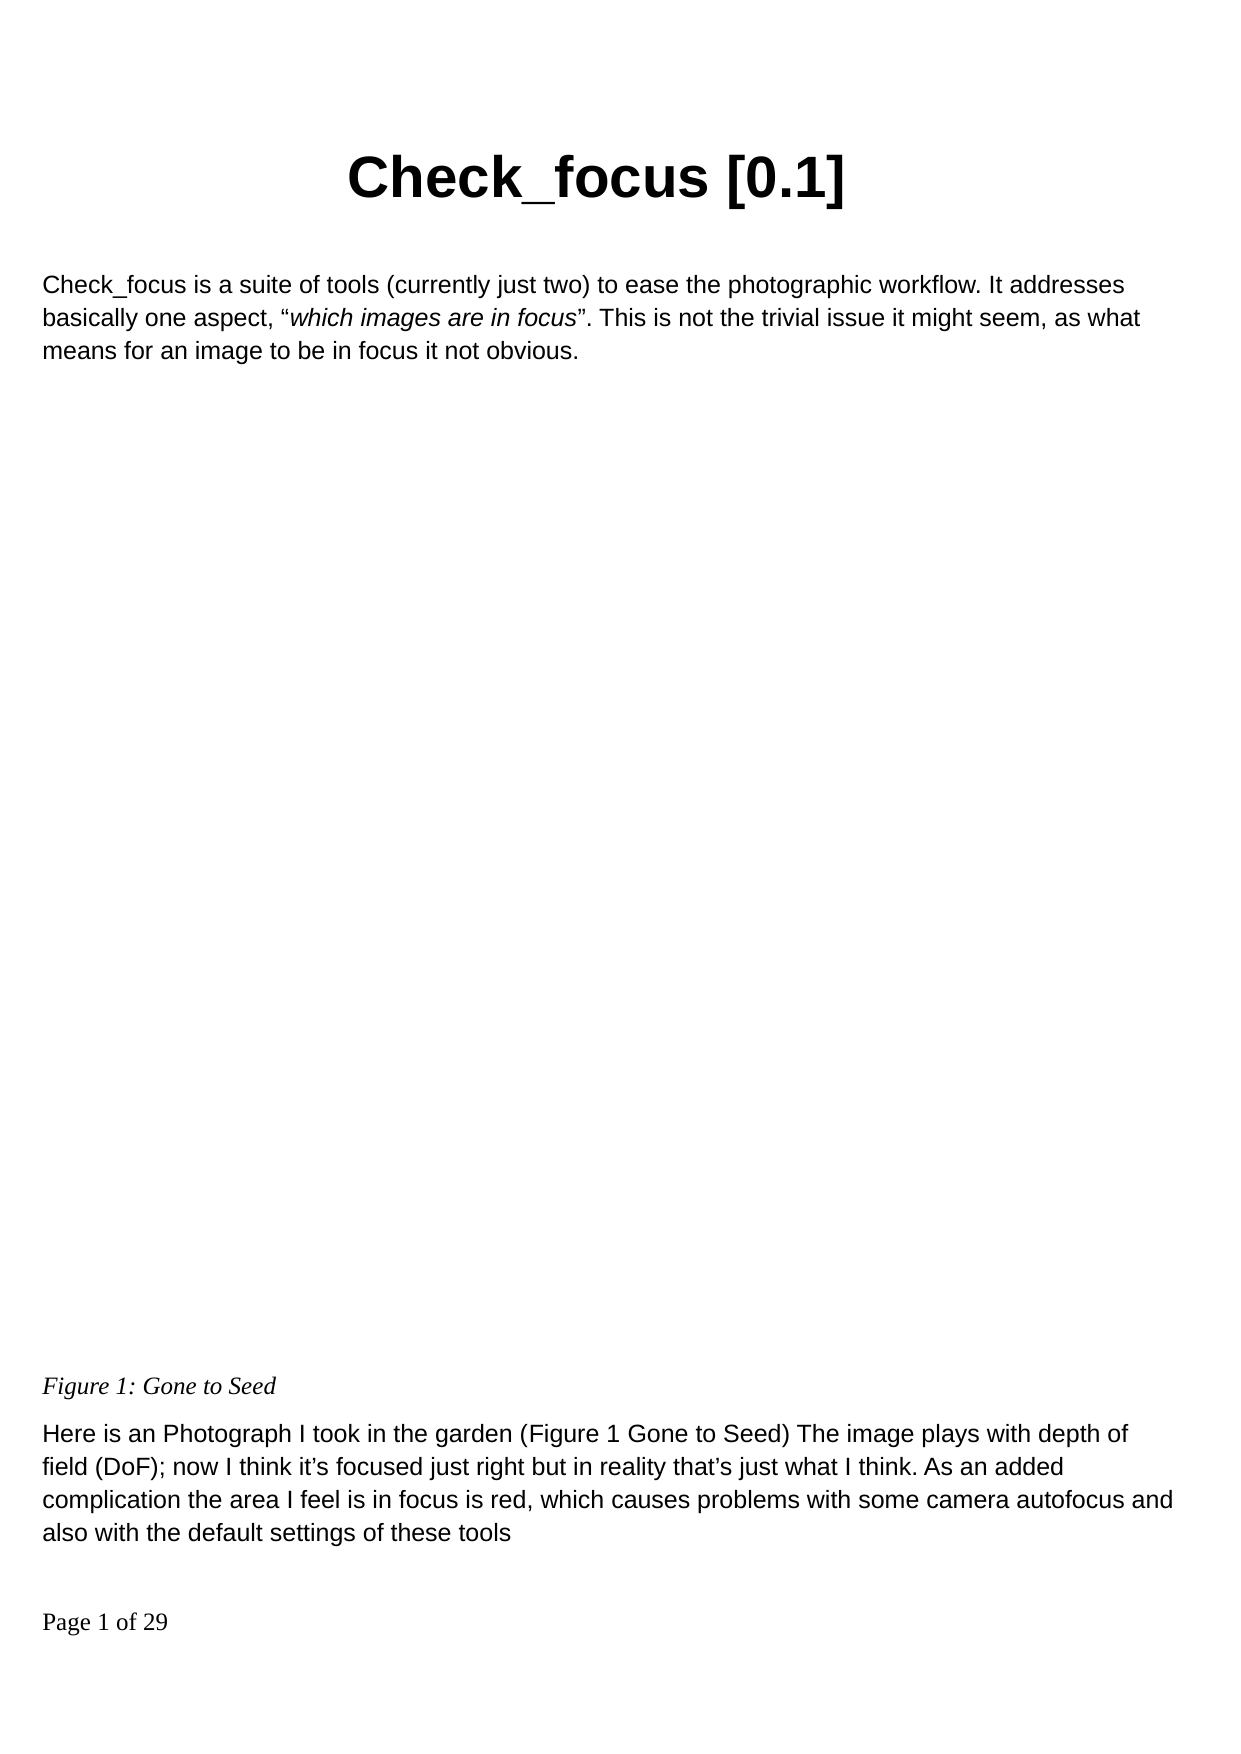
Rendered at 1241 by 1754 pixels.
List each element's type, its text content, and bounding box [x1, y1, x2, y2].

text Figure 1: Gone to Seed [42, 396, 686, 1400]
title Check_focus [0.1] [42, 143, 1152, 210]
text Here is an Photograph I took in the garden (Figure 1 Gone to Seed) The image plays with depth of field (DoF); now I think it’s focused just right but in reality that’s just what I think. As an added complication the area I feel is in focus is red, which causes problems with some camera autofocus and also with the default settings of these tools [42, 1419, 1181, 1546]
text Check_focus is a suite of tools (currently just two) to ease the photographic workflow. It addresses basically one aspect, “which images are in focus”. This is not the trivial issue it might seem, as what means for an image to be in focus it not obvious. [42, 270, 1152, 365]
